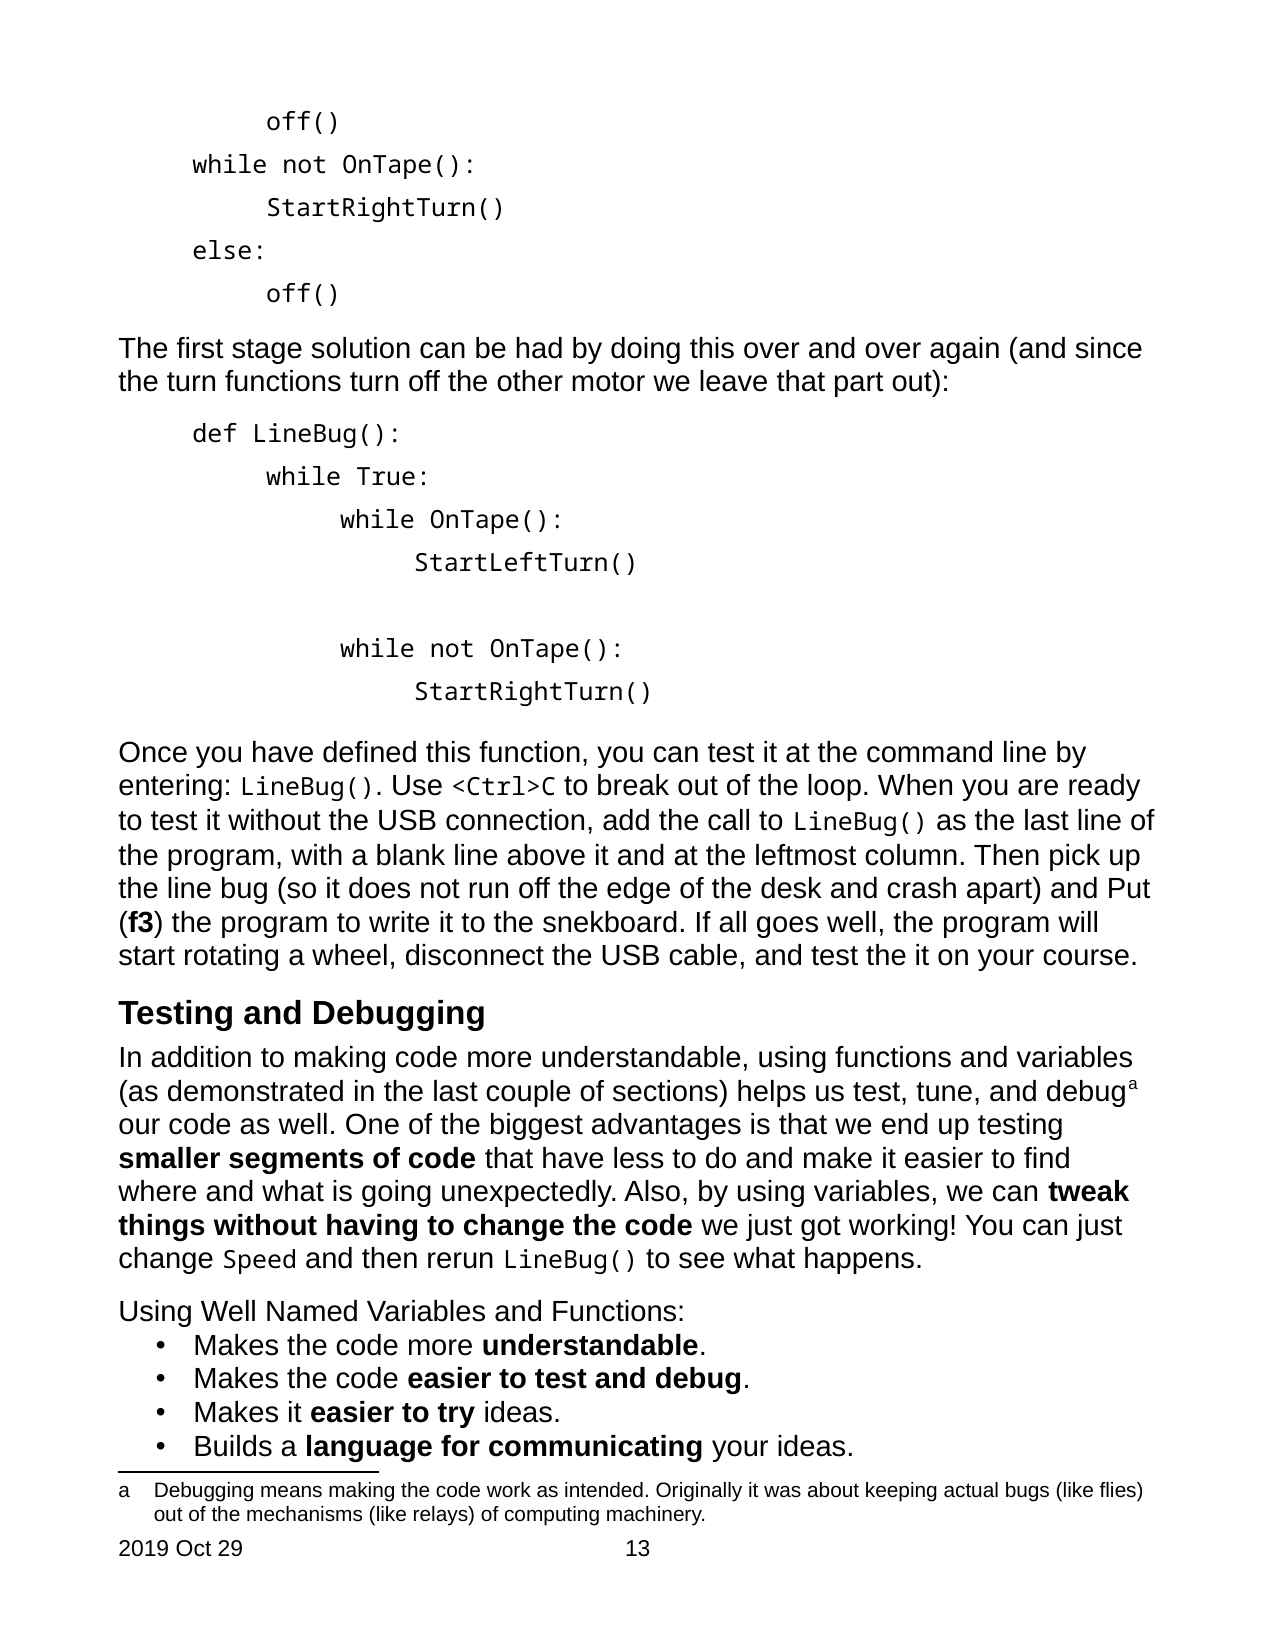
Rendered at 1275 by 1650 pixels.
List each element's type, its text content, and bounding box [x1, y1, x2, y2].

text while not OnTape(): [192, 631, 1157, 665]
text Once you have defined this function, you can test it at the command line by entering: LineBug(). Use <Ctrl>C to break out of the loop. When you are ready to test it without the USB connection, add the call to LineBug() as the last line of the program, with a blank line above it and at the leftmost column. Then pick up the line bug (so it does not run off the edge of the desk and crash apart) and Put (f3) the program to write it to the snekboard. If all goes well, the program will start rotating a wheel, disconnect the USB cable, and test the it on your course. [118, 735, 1157, 972]
text while OnTape(): [192, 502, 1157, 536]
text StartRightTurn() [192, 189, 1157, 224]
text while True: [192, 459, 1157, 493]
text StartRightTurn() [192, 674, 1157, 708]
list Makes the code more understandable. [156, 1328, 1157, 1362]
text def LineBug(): [192, 416, 1157, 450]
text StartLeftTurn() [192, 545, 1157, 579]
text off() [192, 103, 1157, 138]
list Makes it easier to try ideas. [156, 1395, 1157, 1429]
text The first stage solution can be had by doing this over and over again (and since the turn functions turn off the other motor we leave that part out): [118, 331, 1157, 398]
text Using Well Named Variables and Functions: [118, 1294, 1157, 1328]
text Debugging means making the code work as intended. Originally it was about keeping actual bugs (like flies) out of the mechanisms (like relays) of computing machinery. [118, 1478, 1157, 1526]
text off() [192, 276, 1157, 310]
text In addition to making code more understandable, using functions and variables (as demonstrated in the last couple of sections) helps us test, tune, and debug our code as well. One of the biggest advantages is that we end up testing smaller segments of code that have less to do and make it easier to find where and what is going unexpectedly. Also, by using variables, we can tweak things without having to change the code we just got working! You can just change Speed and then rerun LineBug() to see what happens. [118, 1040, 1157, 1276]
text while not OnTape(): [192, 147, 1157, 181]
text else: [192, 233, 1157, 267]
list Builds a language for communicating your ideas. [156, 1429, 1157, 1463]
list Makes the code easier to test and debug. [156, 1362, 1157, 1395]
subtitle Testing and Debugging [118, 993, 1157, 1031]
